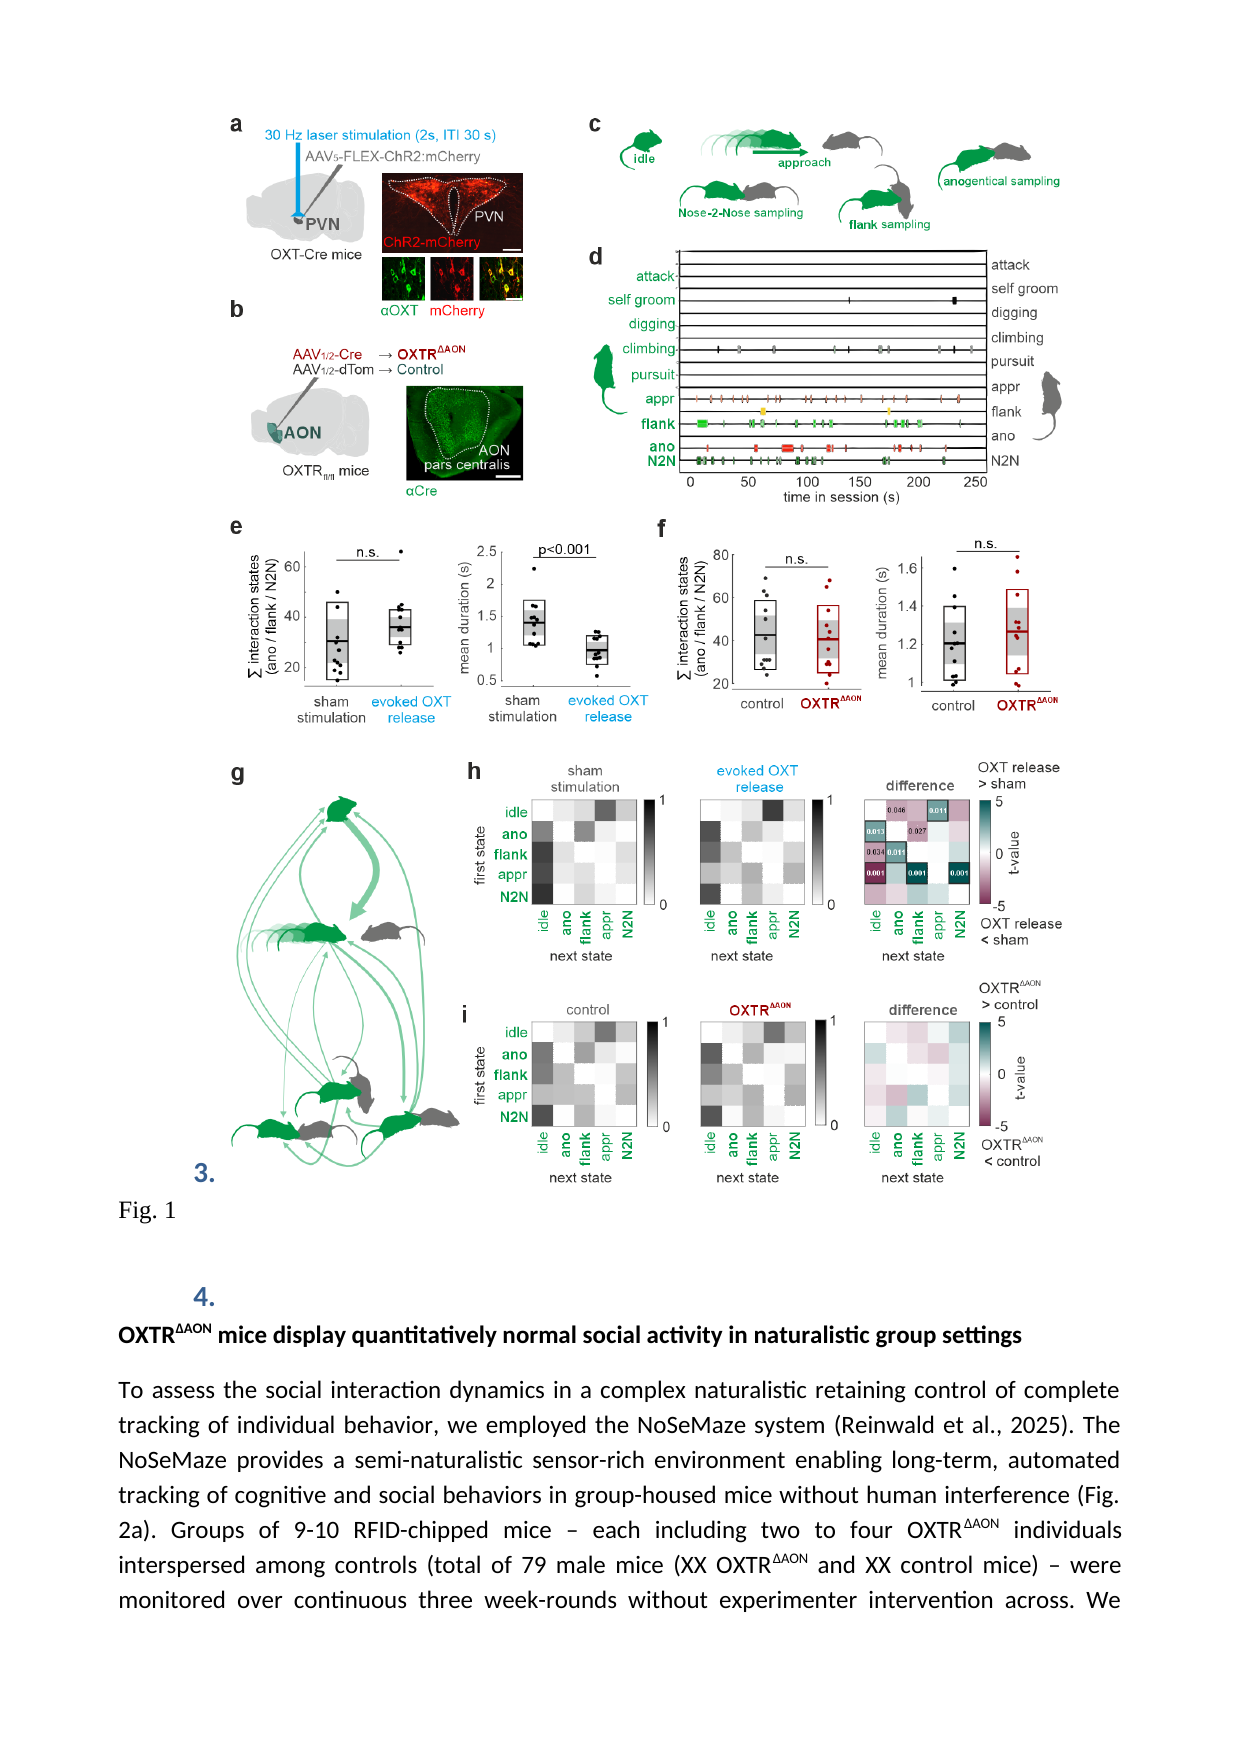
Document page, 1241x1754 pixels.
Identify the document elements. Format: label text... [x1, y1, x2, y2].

text Fig. 1 [118, 1195, 1122, 1224]
picture [230, 118, 1062, 1183]
text To assess the social interaction dynamics in a complex naturalistic retaining control of complete tracking of individual behavior, we employed the NoSeMaze system (Reinwald et al., 2025). The NoSeMaze provides a semi-naturalistic sensor-rich environment enabling long-term, automated tracking of cognitive and social behaviors in group-housed mice without human interference (Fig. 2a). Groups of 9-10 RFID-chipped mice – each including two to four OXTRΔAON individuals interspersed among controls (total of 79 male mice (XX OXTRΔAON and XX control mice) – were monitored over continuous three week-rounds without experimenter intervention across. We [118, 1375, 1122, 1615]
text OXTRΔAON mice display quantitatively normal social activity in naturalistic group settings [118, 1319, 1122, 1349]
